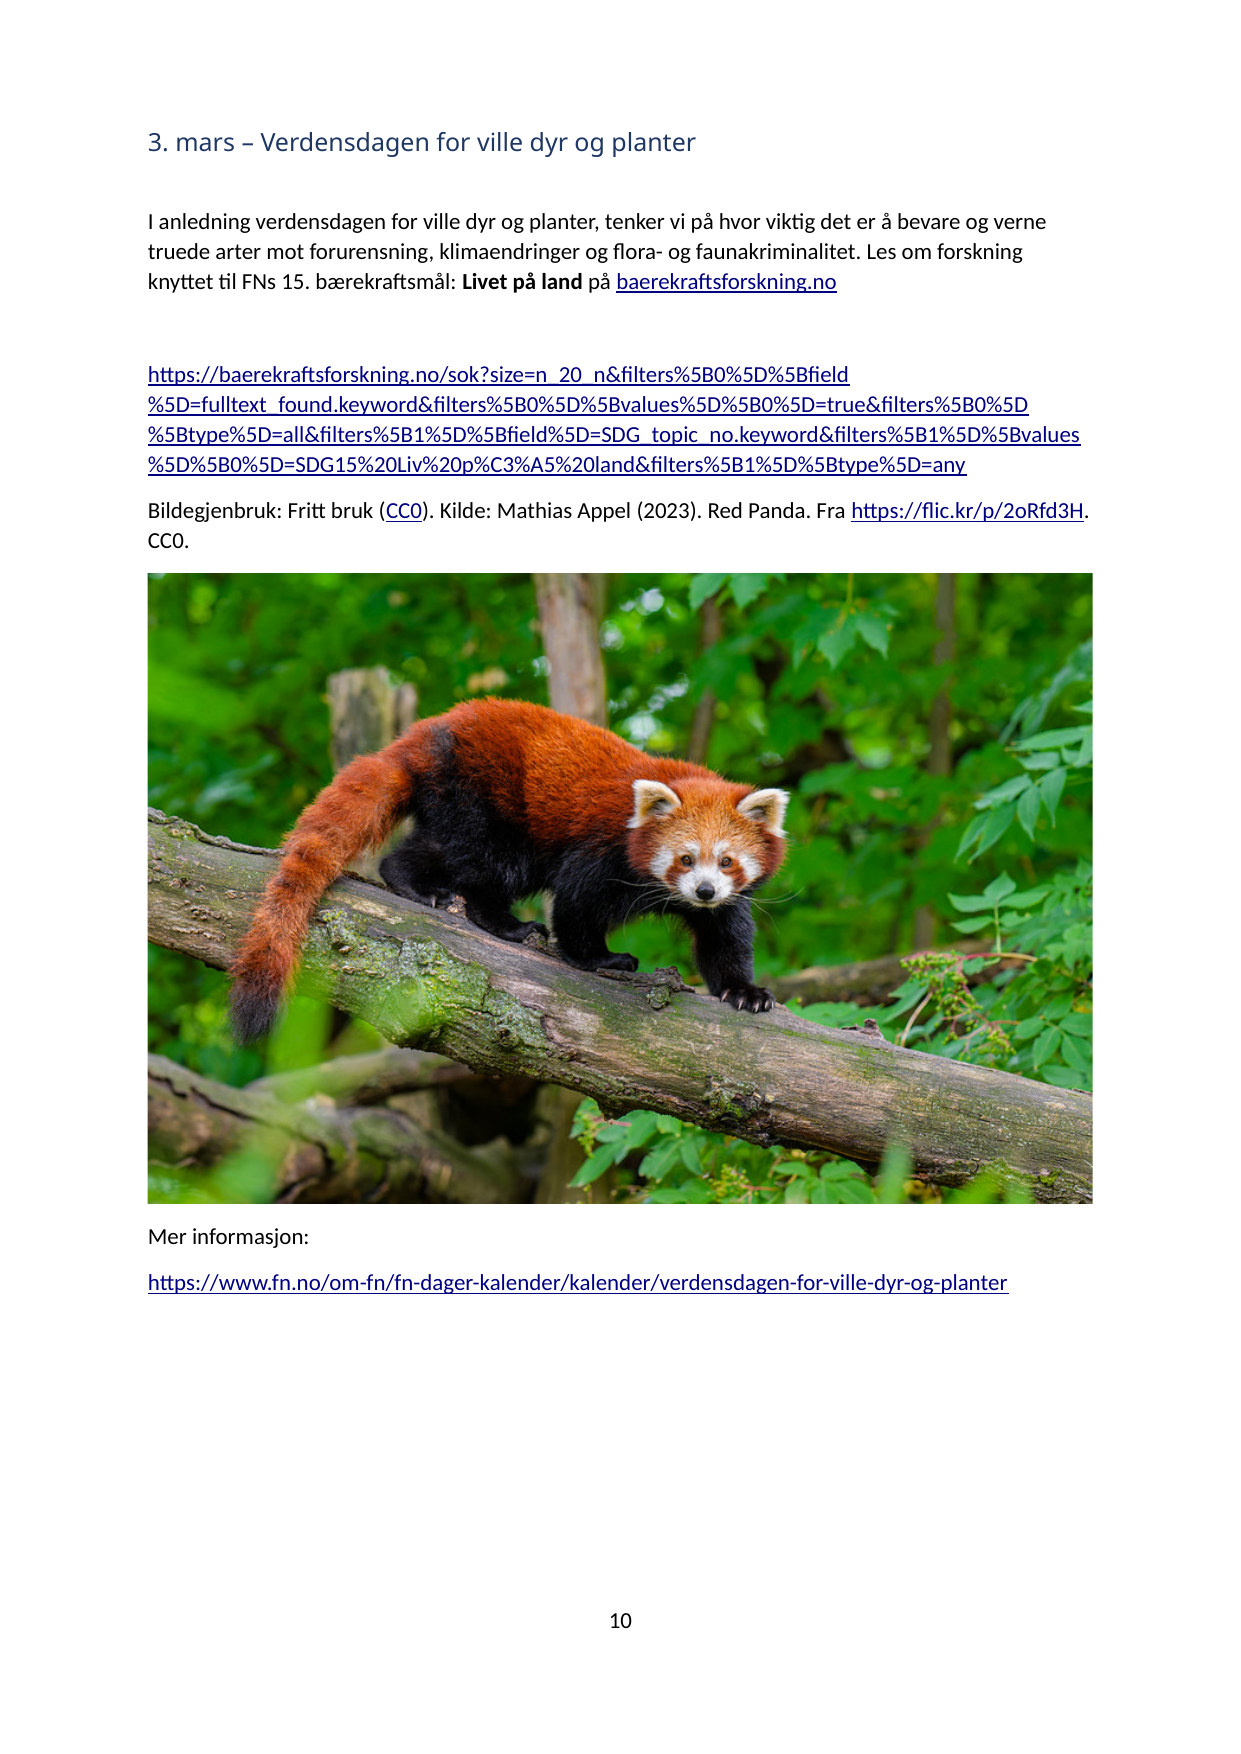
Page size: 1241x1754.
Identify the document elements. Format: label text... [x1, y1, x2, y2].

subtitle 3. mars – Verdensdagen for ville dyr og planter [148, 124, 1093, 158]
text https://baerekraftsforskning.no/sok?size=n_20_n&filters%5B0%5D%5Bfield%5D=fulltext_found.keyword&filters%5B0%5D%5Bvalues%5D%5B0%5D=true&filters%5B0%5D%5Btype%5D=all&filters%5B1%5D%5Bfield%5D=SDG_topic_no.keyword&filters%5B1%5D%5Bvalues%5D%5B0%5D=SDG15%20Liv%20p%C3%A5%20land&filters%5B1%5D%5Btype%5D=any [148, 360, 1093, 478]
text Mer informasjon: [148, 1222, 1093, 1250]
text I anledning verdensdagen for ville dyr og planter, tenker vi på hvor viktig det er å bevare og verne truede arter mot forurensning, klimaendringer og flora- og faunakriminalitet. Les om forskning knyttet til FNs 15. bærekraftsmål: Livet på land på baerekraftsforskning.no [148, 207, 1093, 295]
text https://www.fn.no/om-fn/fn-dager-kalender/kalender/verdensdagen-for-ville-dyr-og-planter [148, 1268, 1093, 1297]
text Bildegjenbruk: Fritt bruk (CC0). Kilde: Mathias Appel (2023). Red Panda. Fra https://flic.kr/p/2oRfd3H. CC0. [148, 497, 1093, 554]
